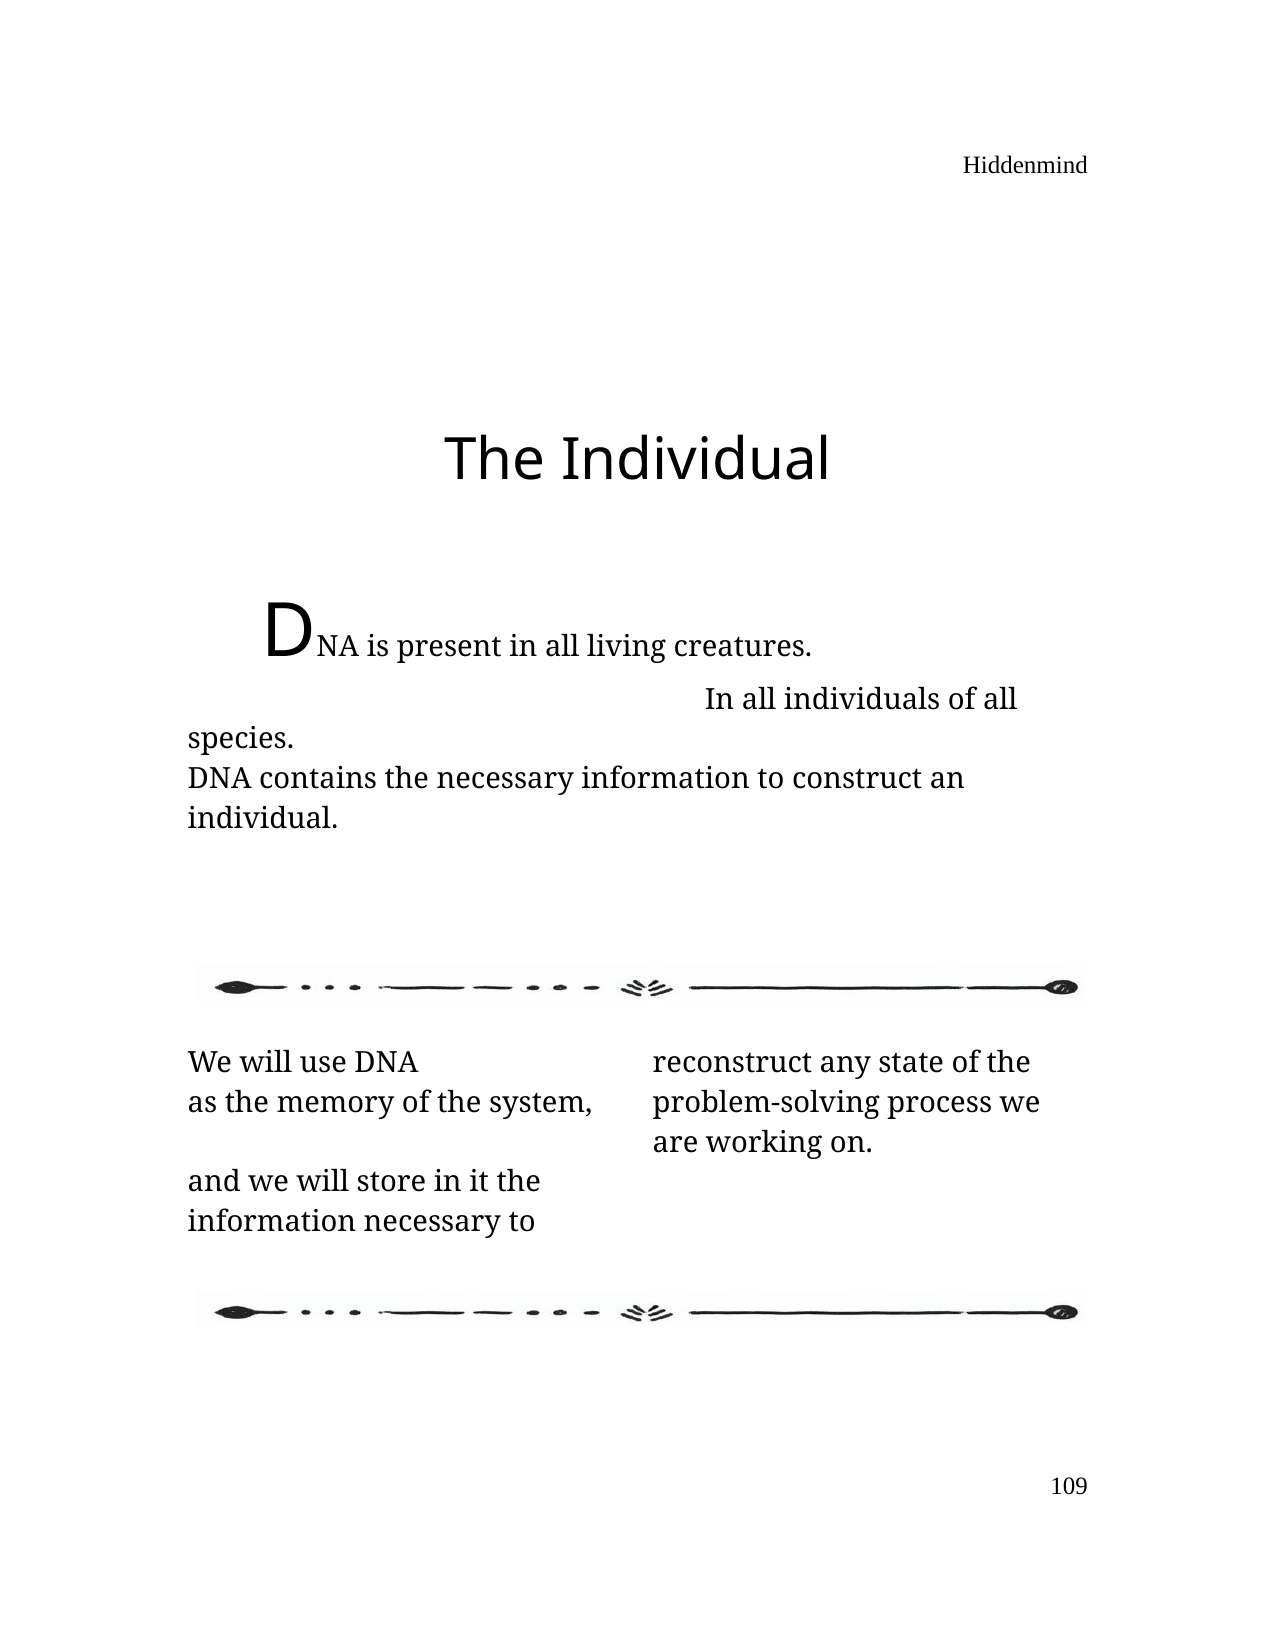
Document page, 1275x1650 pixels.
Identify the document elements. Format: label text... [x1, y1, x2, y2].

picture [198, 1290, 1088, 1327]
text DNA is present in all living creatures. [187, 576, 1087, 678]
text reconstruct any state of the problem-solving process we are working on. [652, 1042, 1087, 1161]
text and we will store in it the information necessary to [187, 1161, 622, 1240]
text as the memory of the system, [187, 1081, 622, 1121]
picture [198, 965, 1088, 1002]
text DNA contains the necessary information to construct an individual. [187, 757, 1087, 837]
text In all individuals of all species. [187, 678, 1087, 757]
text We will use DNA [187, 1042, 622, 1081]
